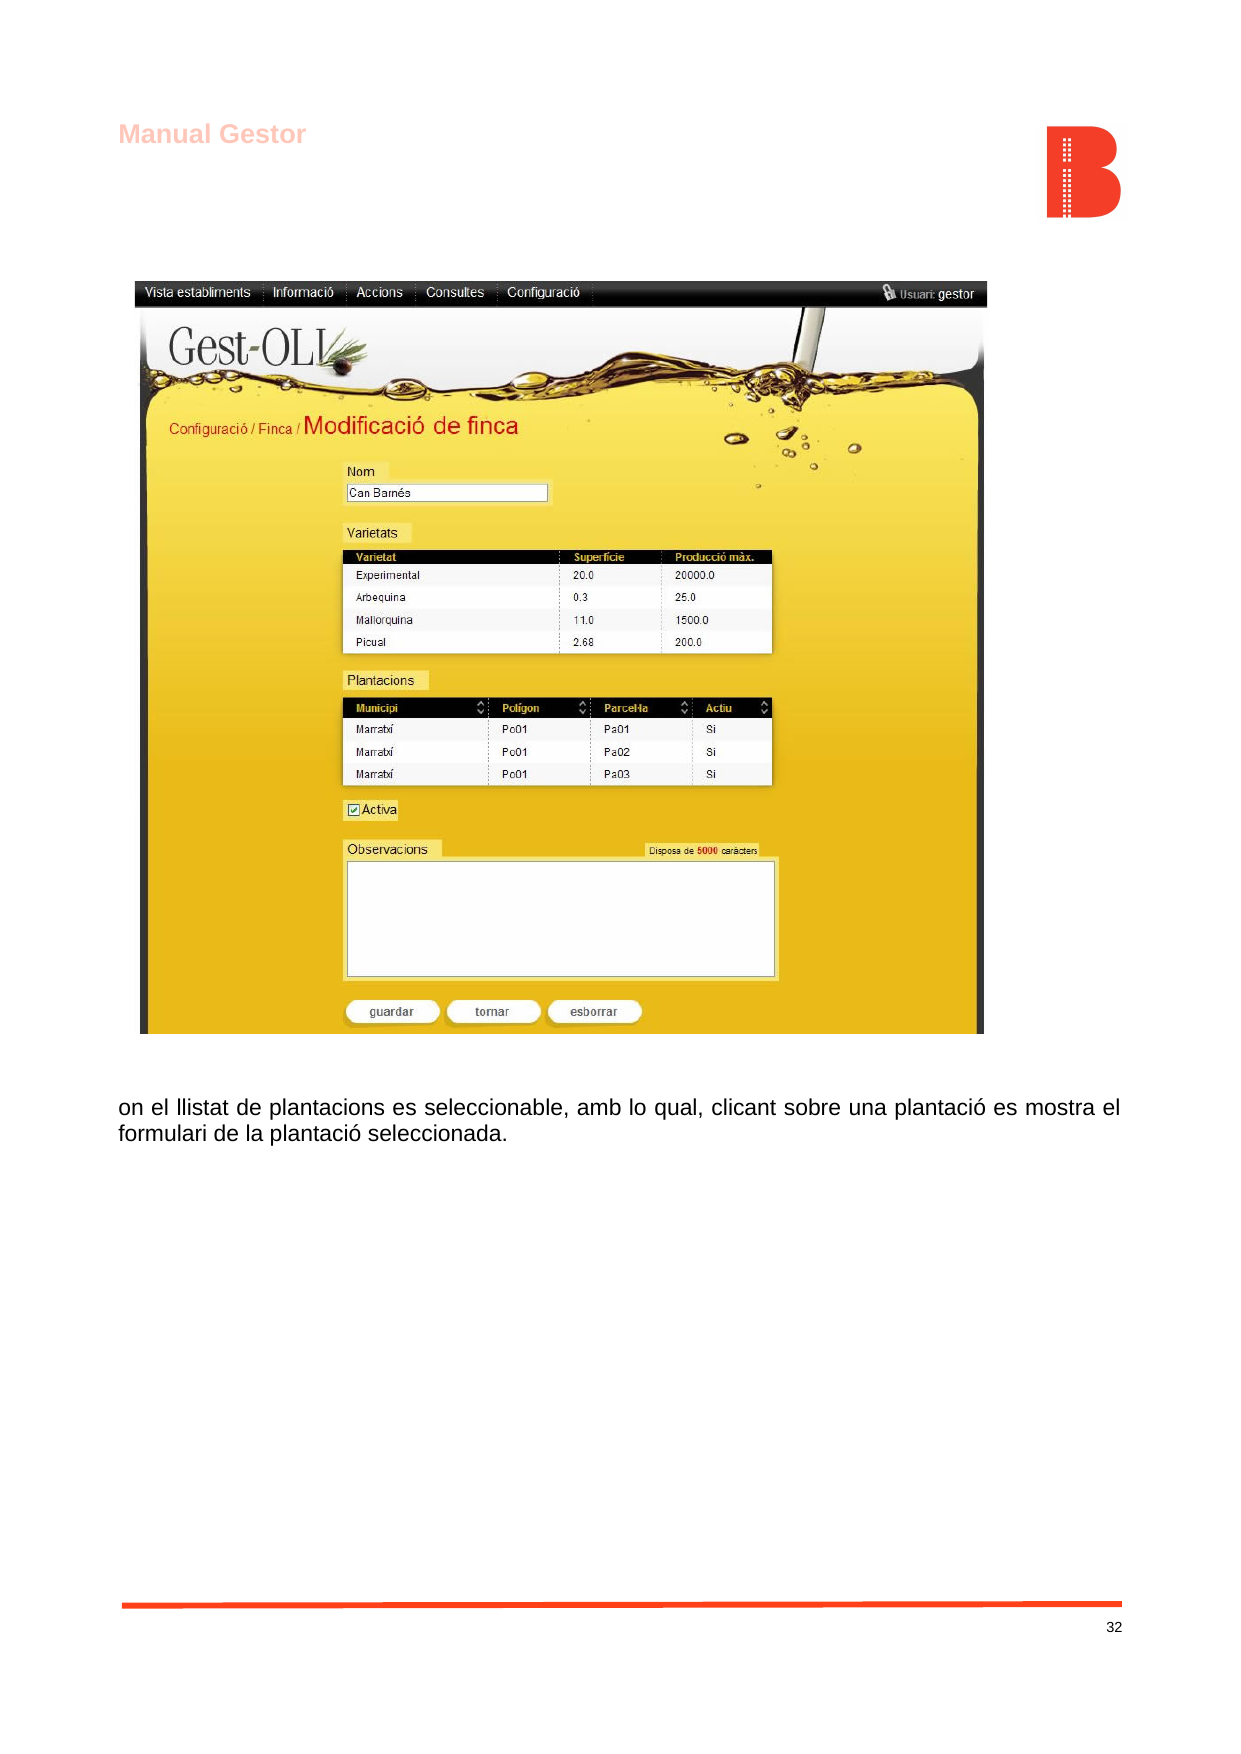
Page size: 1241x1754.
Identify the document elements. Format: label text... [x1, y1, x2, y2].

picture [134, 281, 988, 1034]
picture [1036, 124, 1130, 221]
text on el llistat de plantacions es seleccionable, amb lo qual, clicant sobre una plantació es mostra el formulari de la plantació seleccionada. [118, 1094, 1122, 1147]
